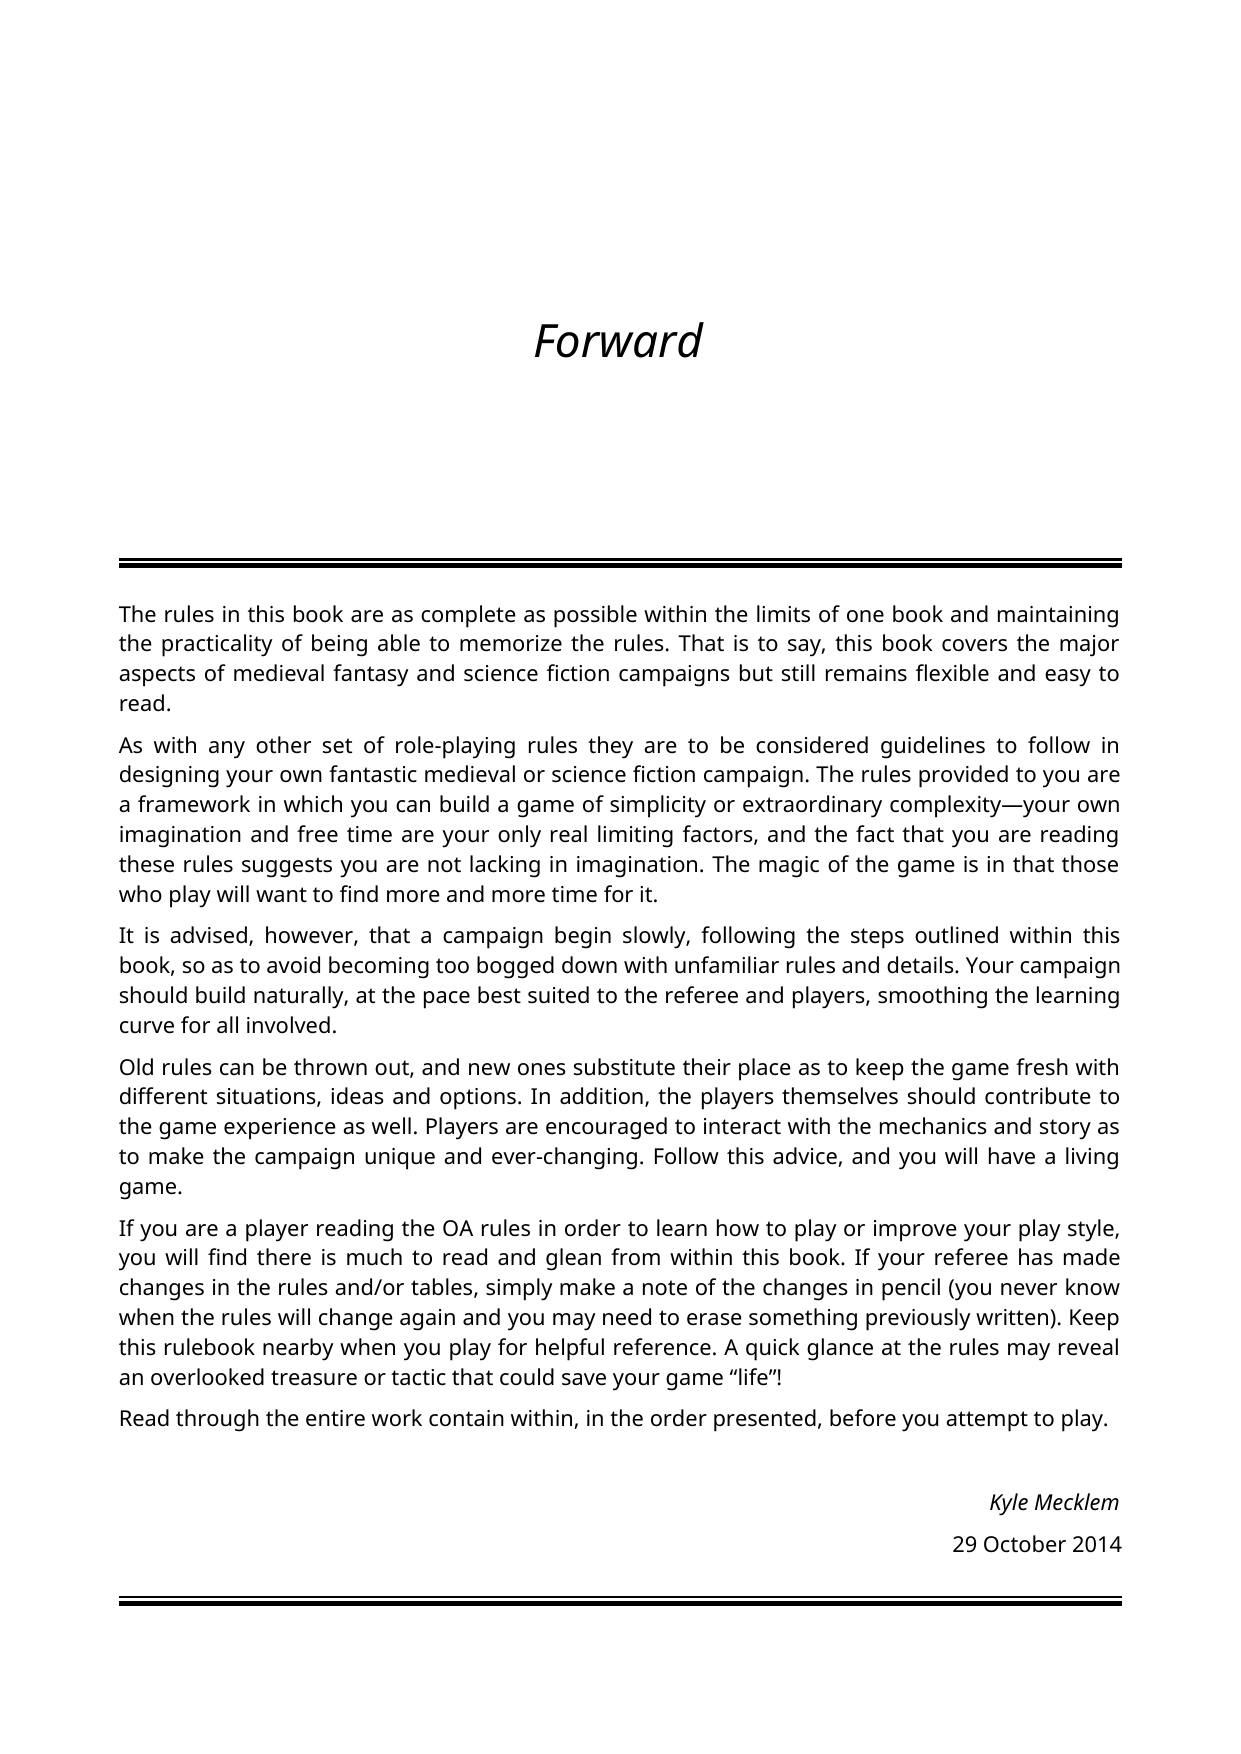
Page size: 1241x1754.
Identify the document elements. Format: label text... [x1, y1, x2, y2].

text Old rules can be thrown out, and new ones substitute their place as to keep the game fresh with different situations, ideas and options. In addition, the players themselves should contribute to the game experience as well. Players are encouraged to interact with the mechanics and story as to make the campaign unique and ever-changing. Follow this advice, and you will have a living game. [118, 1052, 1122, 1201]
text It is advised, however, that a campaign begin slowly, following the steps outlined within this book, so as to avoid becoming too bogged down with unfamiliar rules and details. Your campaign should build naturally, at the pace best suited to the referee and players, smoothing the learning curve for all involved. [118, 920, 1122, 1039]
text The rules in this book are as complete as possible within the limits of one book and maintaining the practicality of being able to memorize the rules. That is to say, this book covers the major aspects of medieval fantasy and science fiction campaigns but still remains flexible and easy to read. [118, 598, 1122, 718]
text Kyle Mecklem [118, 1487, 1122, 1517]
text As with any other set of role-playing rules they are to be considered guidelines to follow in designing your own fantastic medieval or science fiction campaign. The rules provided to you are a framework in which you can build a game of simplicity or extraordinary complexity—your own imagination and free time are your only real limiting factors, and the fact that you are reading these rules suggests you are not lacking in imagination. The magic of the game is in that those who play will want to find more and more time for it. [118, 730, 1122, 908]
text 29 October 2014 [118, 1528, 1122, 1558]
text Read through the entire work contain within, in the order presented, before you attempt to play. [118, 1403, 1122, 1433]
text If you are a player reading the OA rules in order to learn how to play or improve your play style, you will find there is much to read and glean from within this book. If your referee has made changes in the rules and/or tables, simply make a note of the changes in pencil (you never know when the rules will change again and you may need to erase something previously written). Keep this rulebook nearby when you play for helpful reference. A quick glance at the rules may reveal an overlooked treasure or tactic that could save your game “life”! [118, 1212, 1122, 1391]
